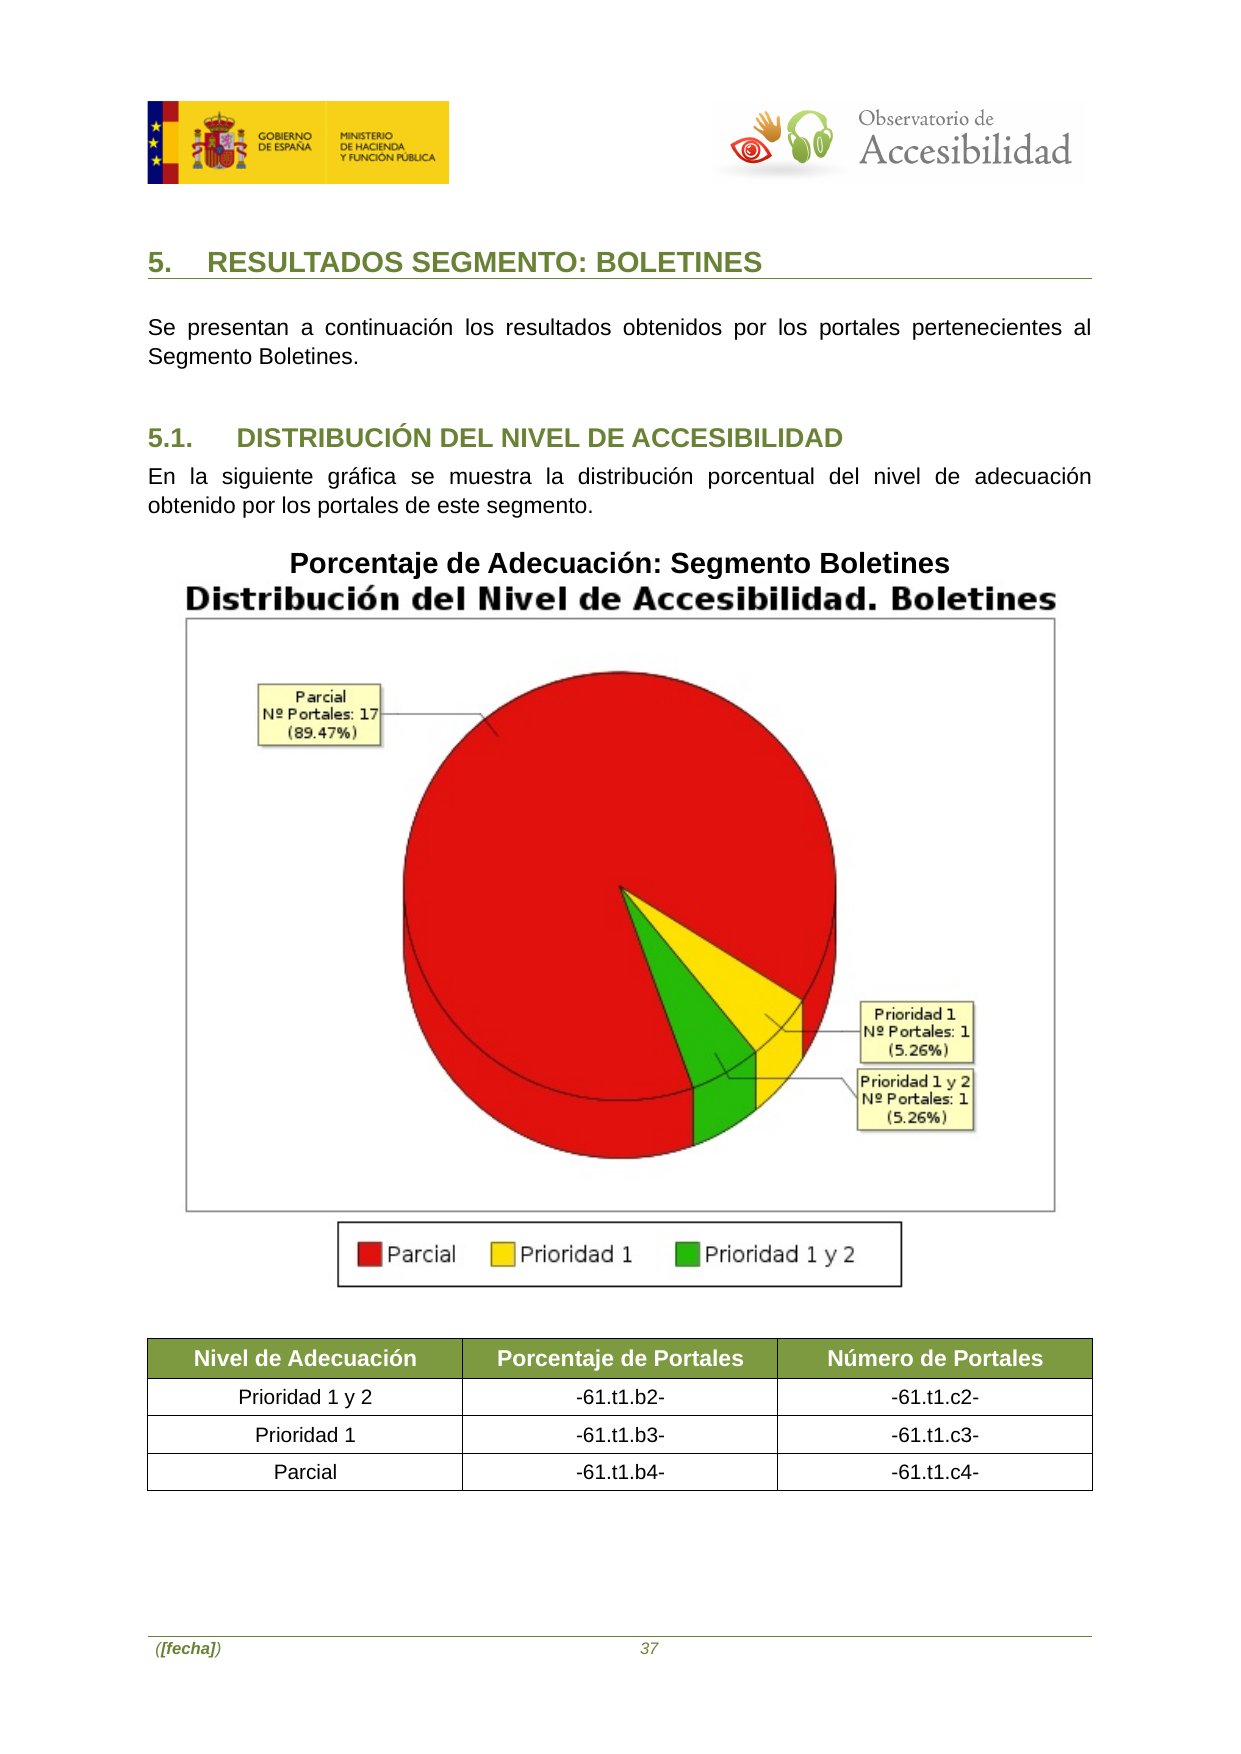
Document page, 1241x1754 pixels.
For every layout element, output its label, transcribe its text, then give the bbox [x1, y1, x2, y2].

text Se presentan a continuación los resultados obtenidos por los portales pertenecientes al Segmento Boletines. [148, 314, 1092, 369]
subtitle Resultados Segmento: Boletines [148, 245, 1092, 278]
table_header Porcentaje de Portales [463, 1339, 777, 1378]
table_cell Parcial [148, 1454, 462, 1490]
table_cell -61.t1.b3- [463, 1416, 777, 1453]
picture [147, 101, 450, 184]
table_cell Prioridad 1 y 2 [148, 1379, 462, 1415]
table_header Número de Portales [778, 1339, 1092, 1378]
picture [710, 101, 1086, 184]
text En la siguiente gráfica se muestra la distribución porcentual del nivel de adecuación obtenido por los portales de este segmento. [148, 463, 1092, 518]
table_cell -61.t1.b2- [463, 1379, 777, 1415]
subtitle Distribución del nivel de accesibilidad [148, 422, 1092, 453]
table_header Nivel de Adecuación [148, 1339, 462, 1378]
table_cell Prioridad 1 [148, 1416, 462, 1453]
picture [178, 579, 1062, 1289]
table_cell -61.t1.c2- [778, 1379, 1092, 1415]
table_cell -61.t1.c3- [778, 1416, 1092, 1453]
table_cell -61.t1.b4- [463, 1454, 777, 1490]
text Porcentaje de Adecuación: Segmento Boletines [148, 546, 1092, 579]
table_cell -61.t1.c4- [778, 1454, 1092, 1490]
